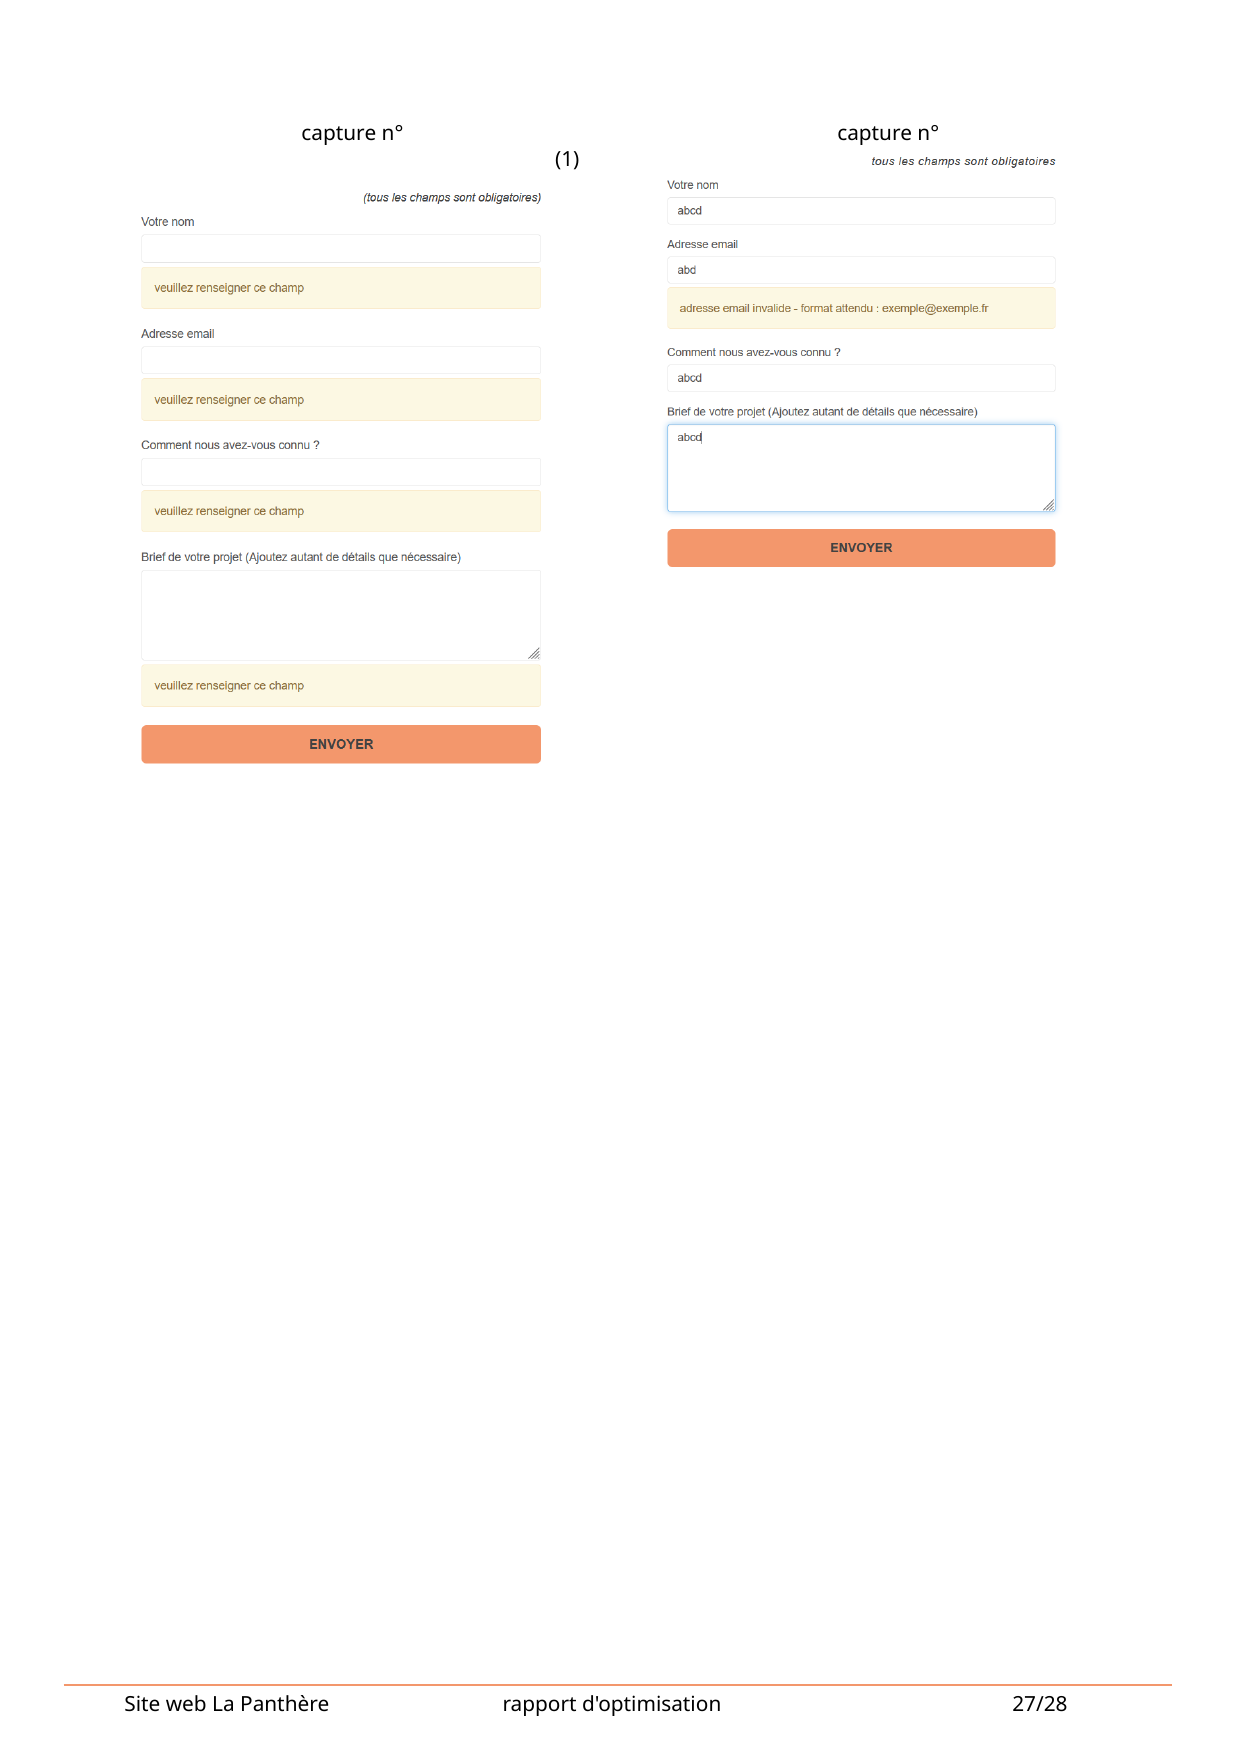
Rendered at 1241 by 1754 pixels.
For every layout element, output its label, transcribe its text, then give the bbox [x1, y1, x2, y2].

picture [136, 188, 550, 769]
picture [655, 149, 1069, 582]
text capture n° capture n° [118, 118, 1122, 147]
